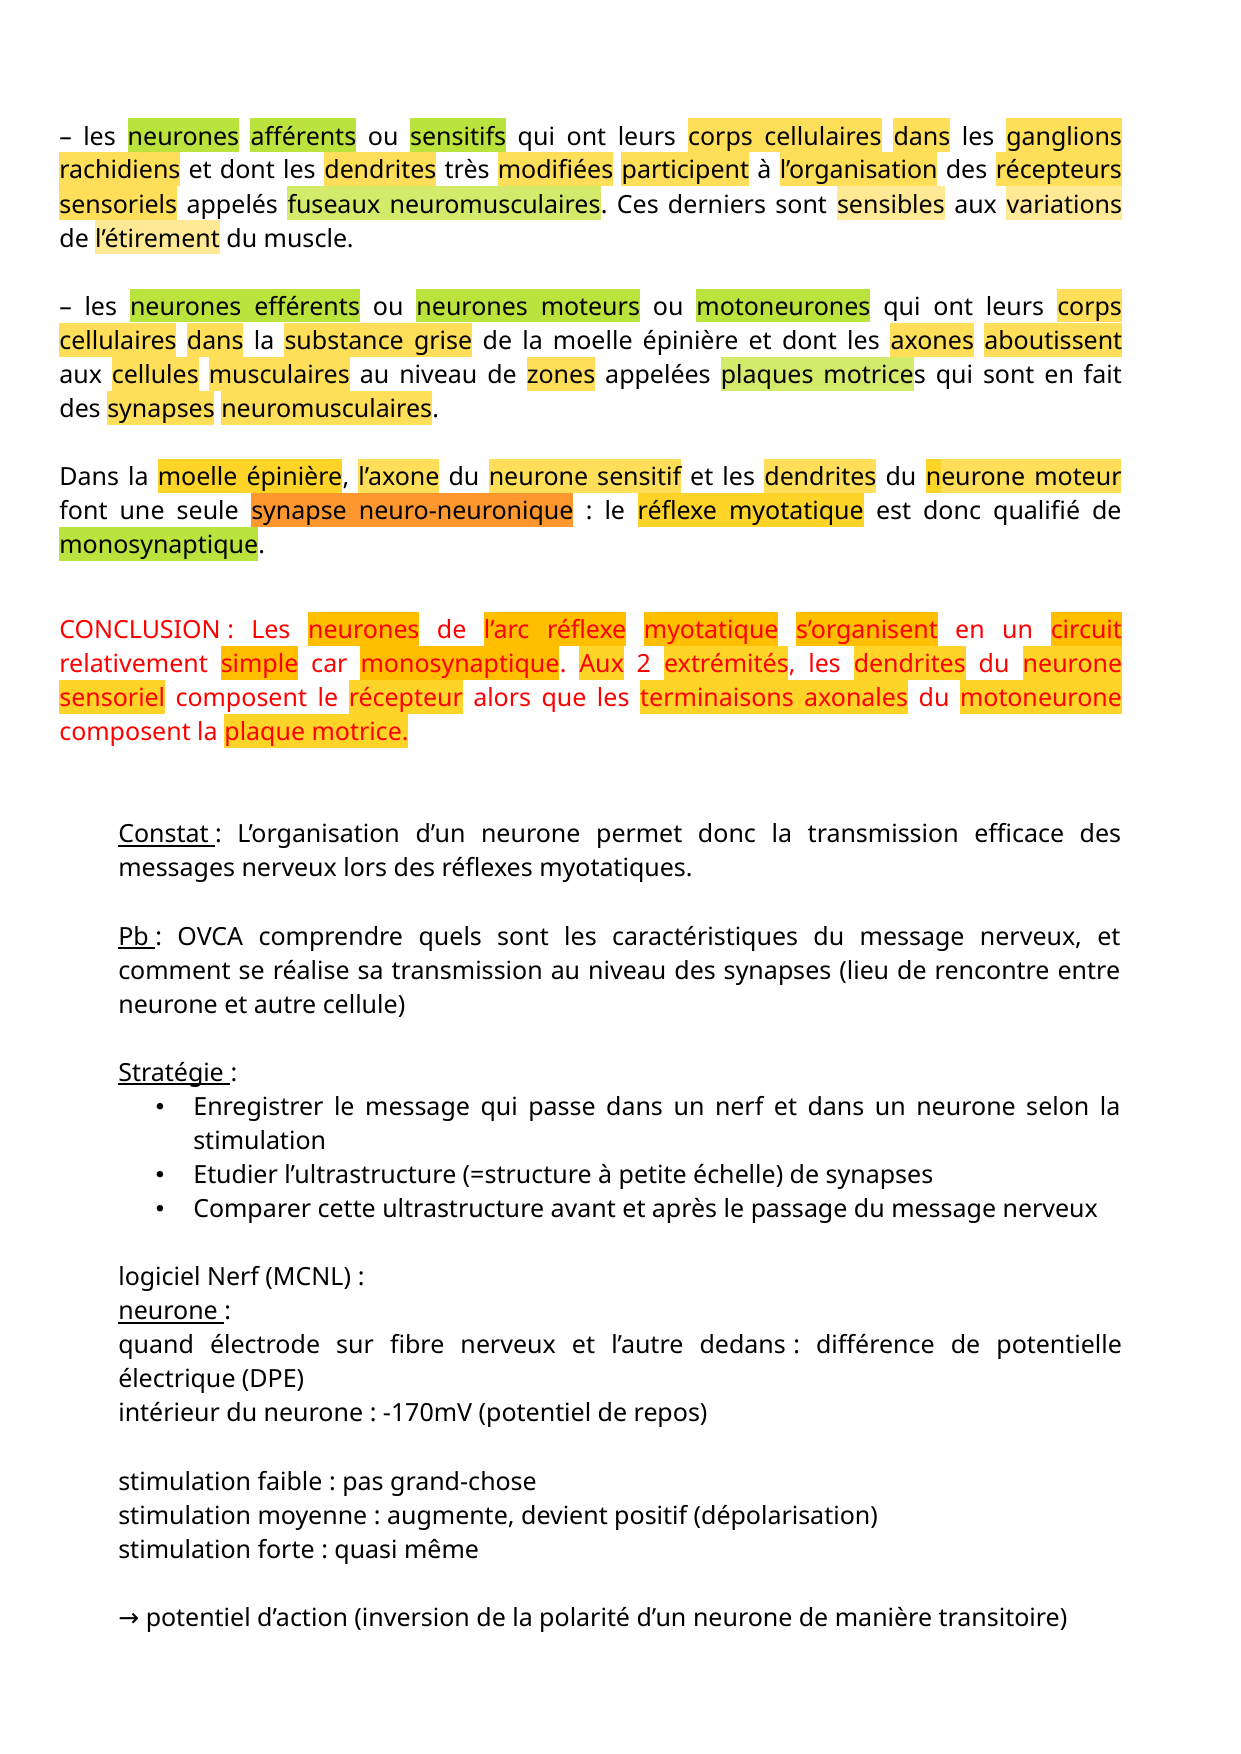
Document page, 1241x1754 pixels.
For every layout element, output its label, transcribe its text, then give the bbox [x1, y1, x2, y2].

text intérieur du neurone : -170mV (potentiel de repos) [118, 1395, 1122, 1429]
text stimulation forte : quasi même [118, 1531, 1122, 1565]
text → potentiel d’action (inversion de la polarité d’un neurone de manière transitoire) [118, 1599, 1122, 1633]
text stimulation faible : pas grand-chose [118, 1463, 1122, 1497]
text logiciel Nerf (MCNL) : [118, 1259, 1122, 1293]
list Etudier l’ultrastructure (=structure à petite échelle) de synapses [156, 1157, 1122, 1191]
list Dans la moelle épinière, l’axone du neurone sensitif et les dendrites du neurone moteur font une seule synapse neuro-neuronique : le réflexe myotatique est donc qualifié de monosynaptique. [59, 459, 1122, 561]
list – les neurones efférents ou neurones moteurs ou motoneurones qui ont leurs corps cellulaires dans la substance grise de la moelle épinière et dont les axones aboutissent aux cellules musculaires au niveau de zones appelées plaques motrices qui sont en fait des synapses neuromusculaires. [59, 288, 1122, 425]
list Enregistrer le message qui passe dans un nerf et dans un neurone selon la stimulation [156, 1088, 1122, 1157]
text Pb : OVCA comprendre quels sont les caractéristiques du message nerveux, et comment se réalise sa transmission au niveau des synapses (lieu de rencontre entre neurone et autre cellule) [118, 918, 1122, 1020]
text CONCLUSION : Les neurones de l’arc réflexe myotatique s’organisent en un circuit relativement simple car monosynaptique. Aux 2 extrémités, les dendrites du neurone sensoriel composent le récepteur alors que les terminaisons axonales du motoneurone composent la plaque motrice. [59, 612, 1122, 748]
text quand électrode sur fibre nerveux et l’autre dedans : différence de potentielle électrique (DPE) [118, 1327, 1122, 1395]
text Stratégie : [118, 1054, 1122, 1088]
text neurone : [118, 1293, 1122, 1327]
list – les neurones afférents ou sensitifs qui ont leurs corps cellulaires dans les ganglions rachidiens et dont les dendrites très modifiées participent à l’organisation des récepteurs sensoriels appelés fuseaux neuromusculaires. Ces derniers sont sensibles aux variations de l’étirement du muscle. [59, 118, 1122, 254]
list Comparer cette ultrastructure avant et après le passage du message nerveux [156, 1191, 1122, 1225]
text Constat : L’organisation d’un neurone permet donc la transmission efficace des messages nerveux lors des réflexes myotatiques. [118, 816, 1122, 884]
text stimulation moyenne : augmente, devient positif (dépolarisation) [118, 1497, 1122, 1531]
